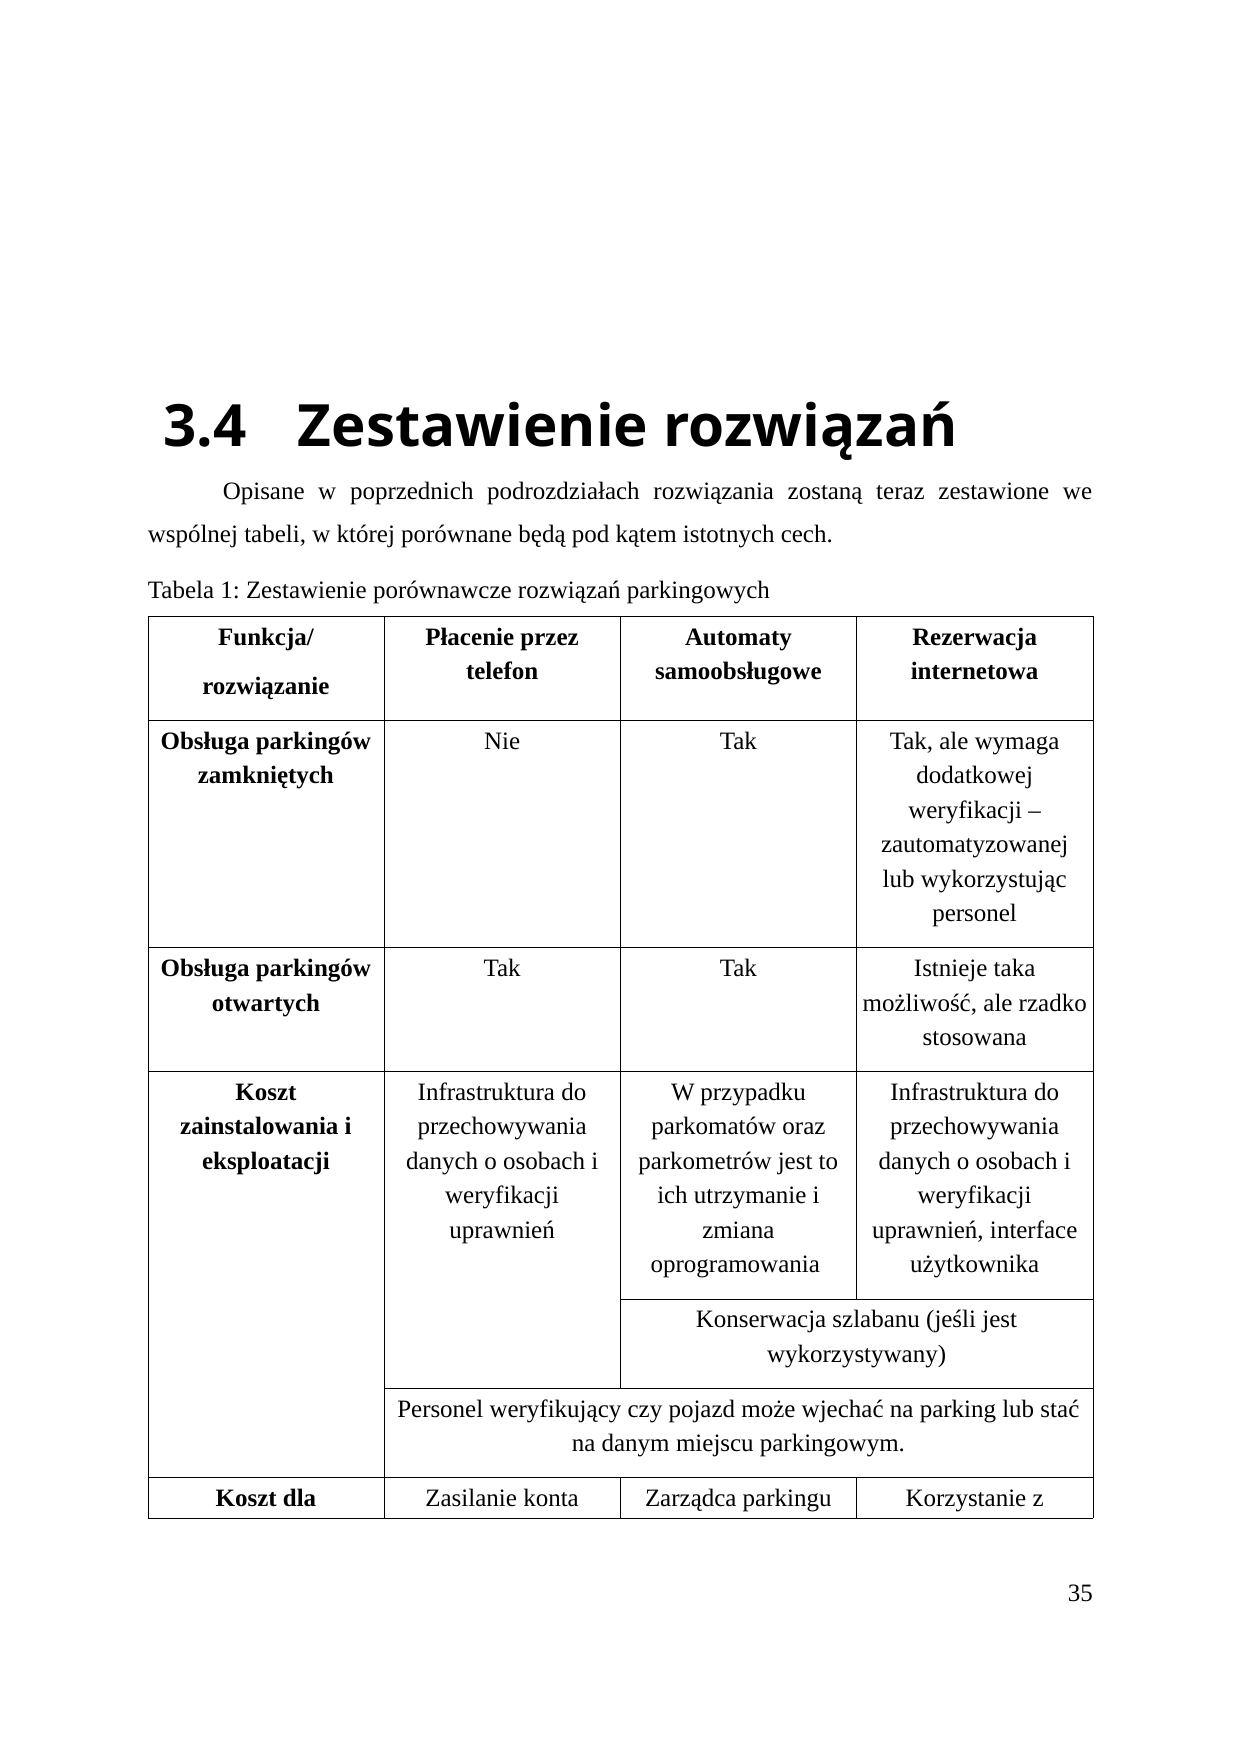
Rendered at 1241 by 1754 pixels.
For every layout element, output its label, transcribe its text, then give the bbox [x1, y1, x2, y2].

table_cell Nie [385, 721, 620, 947]
table_cell Tak, ale wymaga dodatkowej weryfikacji – zautomatyzowanej lub wykorzystując personel [857, 721, 1093, 947]
table_cell Koszt zainstalowania i eksploatacji [149, 1072, 384, 1477]
table_cell Istnieje taka możliwość, ale rzadko stosowana [857, 948, 1093, 1071]
table_cell Tak [385, 948, 620, 1071]
table_header Rezerwacja internetowa [857, 617, 1093, 720]
table_cell W przypadku parkomatów oraz parkometrów jest to ich utrzymanie i zmiana oprogramowania [621, 1072, 856, 1298]
table_cell Konserwacja szlabanu (jeśli jest wykorzystywany) [621, 1300, 1093, 1388]
table_cell Tak [621, 721, 856, 947]
text Tabela 1: Zestawienie porównawcze rozwiązań parkingowych [148, 575, 1093, 603]
table_cell Zarządca parkingu [621, 1478, 856, 1517]
table_cell Obsługa parkingów otwartych [149, 948, 384, 1071]
subtitle Zestawienie rozwiązań [148, 384, 1093, 463]
text Opisane w poprzednich podrozdziałach rozwiązania zostaną teraz zestawione we wspólnej tabeli, w której porównane będą pod kątem istotnych cech. [148, 476, 1093, 548]
table_cell Personel weryfikujący czy pojazd może wjechać na parking lub stać na danym miejscu parkingowym. [385, 1389, 1093, 1477]
table_header Płacenie przez telefon [385, 617, 620, 720]
table_cell Obsługa parkingów zamkniętych [149, 721, 384, 947]
table_cell Zasilanie konta [385, 1478, 620, 1517]
table_cell Infrastruktura do przechowywania danych o osobach i weryfikacji uprawnień, interface użytkownika [857, 1072, 1093, 1298]
table_cell Tak [621, 948, 856, 1071]
table_cell Infrastruktura do przechowywania danych o osobach i weryfikacji uprawnień [385, 1072, 620, 1388]
table_cell Koszt dla [149, 1478, 384, 1517]
table_cell Korzystanie z [857, 1478, 1093, 1517]
table_header Automaty samoobsługowe [621, 617, 856, 720]
table_header Funkcja/ rozwiązanie [149, 617, 384, 720]
